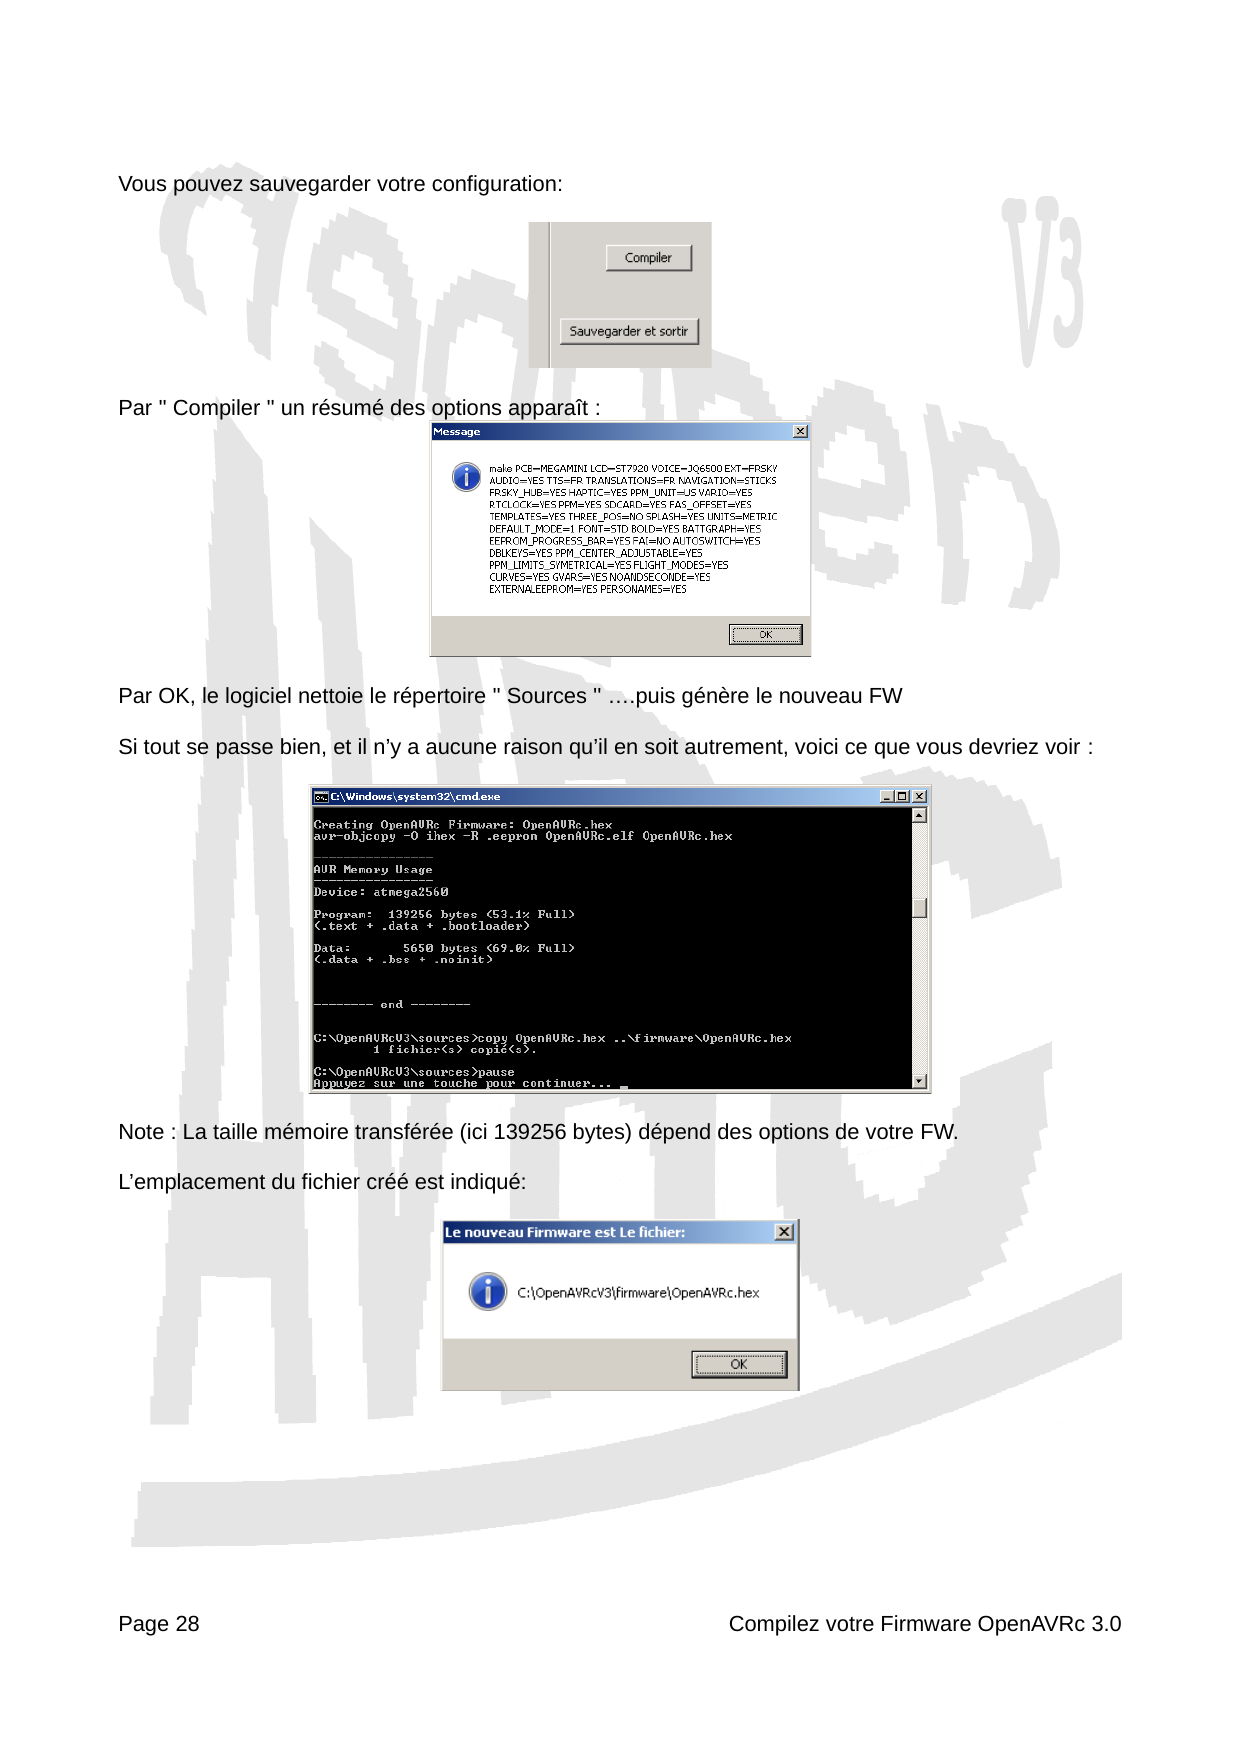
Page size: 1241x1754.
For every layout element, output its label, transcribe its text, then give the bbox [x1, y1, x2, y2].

text Si tout se passe bien, et il n’y a aucune raison qu’il en soit autrement, voici ce que vous devriez voir : [118, 734, 1122, 759]
text Vous pouvez sauvegarder votre configuration: [118, 171, 1122, 196]
text Par OK, le logiciel nettoie le répertoire '' Sources '' ….puis génère le nouveau FW [118, 683, 1122, 709]
text Note : La taille mémoire transférée (ici 139256 bytes) dépend des options de votre FW. [118, 1119, 1122, 1144]
picture [308, 784, 932, 1094]
text L’emplacement du fichier créé est indiqué: [118, 1169, 1122, 1194]
picture [429, 420, 812, 657]
text Par '' Compiler '' un résumé des options apparaît : [118, 395, 1122, 420]
